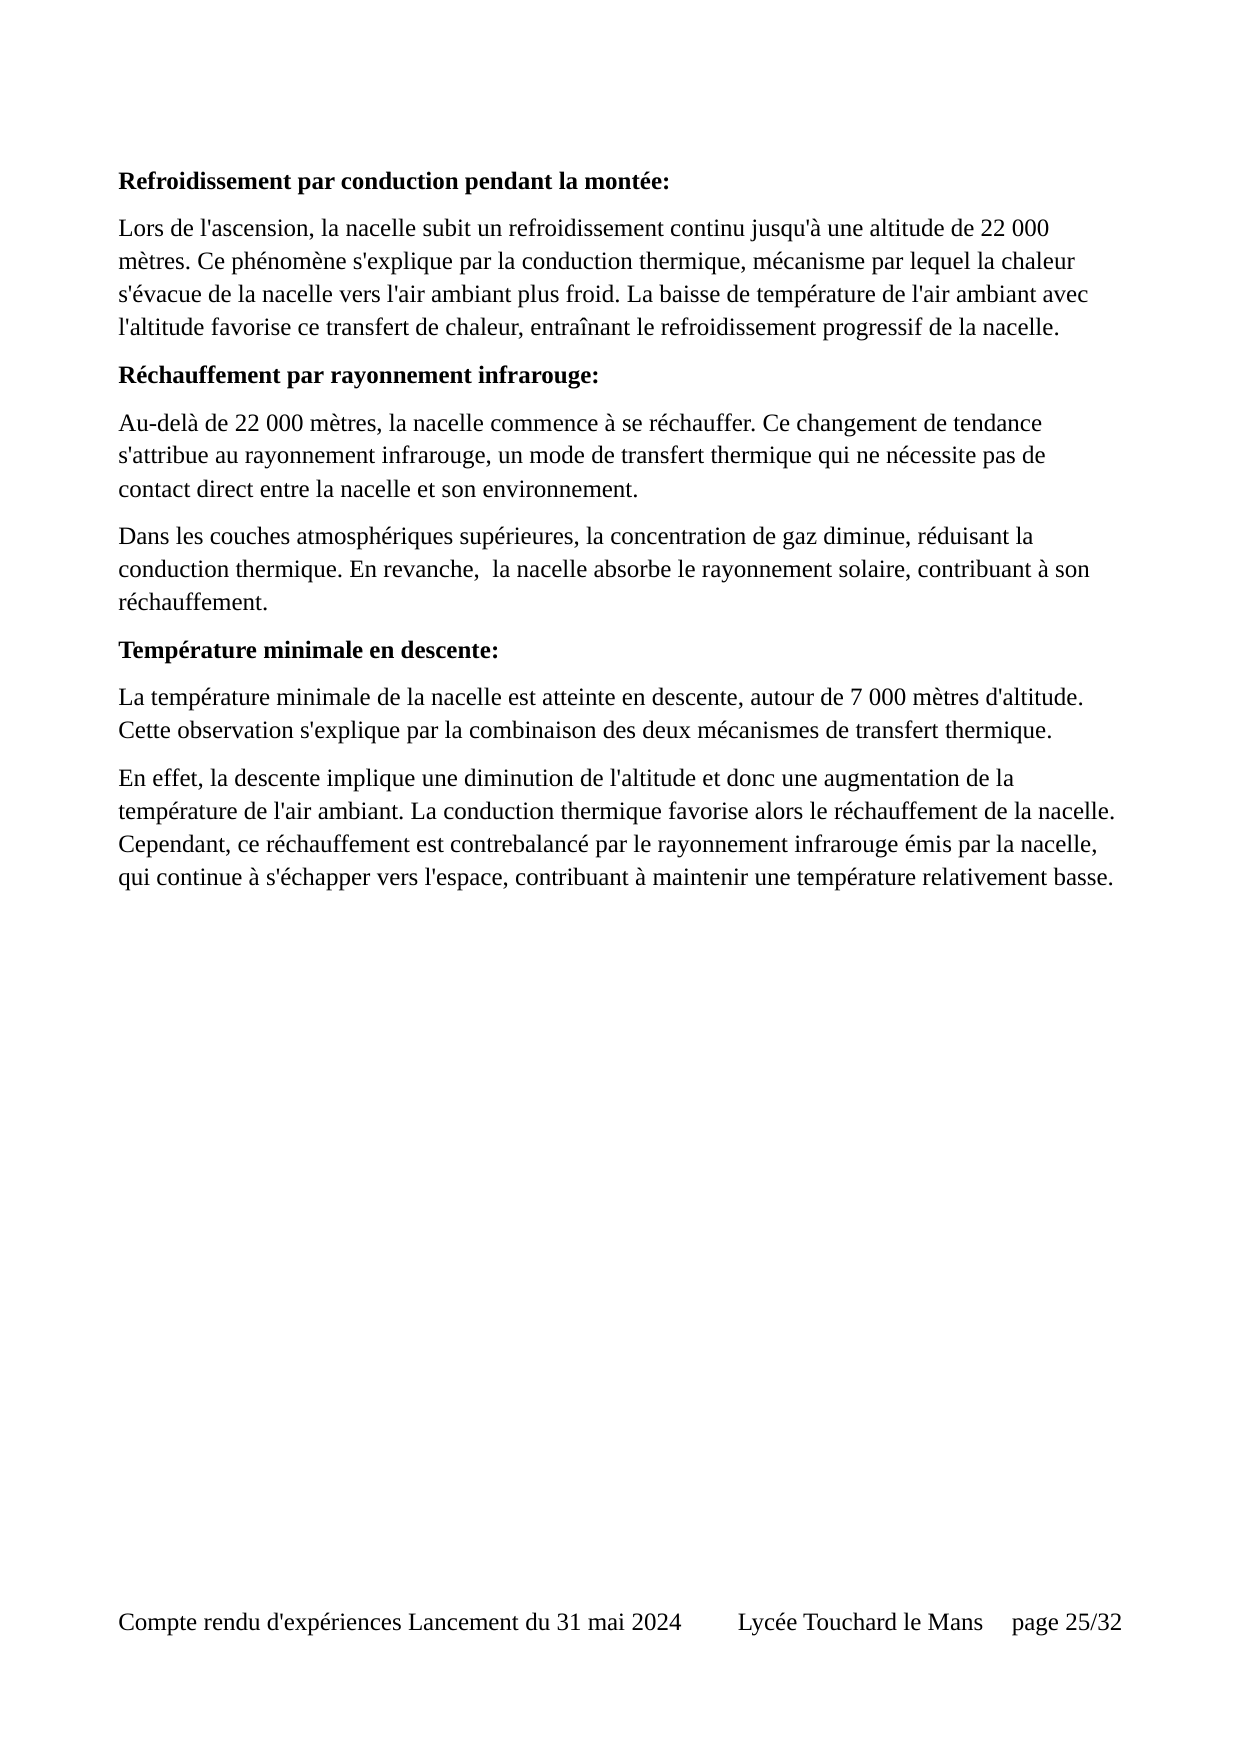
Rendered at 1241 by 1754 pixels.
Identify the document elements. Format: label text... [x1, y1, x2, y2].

text Lors de l'ascension, la nacelle subit un refroidissement continu jusqu'à une altitude de 22 000 mètres. Ce phénomène s'explique par la conduction thermique, mécanisme par lequel la chaleur s'évacue de la nacelle vers l'air ambiant plus froid. La baisse de température de l'air ambiant avec l'altitude favorise ce transfert de chaleur, entraînant le refroidissement progressif de la nacelle. [118, 213, 1122, 341]
text La température minimale de la nacelle est atteinte en descente, autour de 7 000 mètres d'altitude. Cette observation s'explique par la combinaison des deux mécanismes de transfert thermique. [118, 682, 1122, 744]
text Au-delà de 22 000 mètres, la nacelle commence à se réchauffer. Ce changement de tendance s'attribue au rayonnement infrarouge, un mode de transfert thermique qui ne nécessite pas de contact direct entre la nacelle et son environnement. [118, 408, 1122, 502]
text En effet, la descente implique une diminution de l'altitude et donc une augmentation de la température de l'air ambiant. La conduction thermique favorise alors le réchauffement de la nacelle. Cependant, ce réchauffement est contrebalancé par le rayonnement infrarouge émis par la nacelle, qui continue à s'échapper vers l'espace, contribuant à maintenir une température relativement basse. [118, 763, 1122, 891]
text Dans les couches atmosphériques supérieures, la concentration de gaz diminue, réduisant la conduction thermique. En revanche, la nacelle absorbe le rayonnement solaire, contribuant à son réchauffement. [118, 521, 1122, 616]
text Réchauffement par rayonnement infrarouge: [118, 360, 1122, 389]
text Température minimale en descente: [118, 635, 1122, 664]
text Refroidissement par conduction pendant la montée: [118, 166, 1122, 194]
